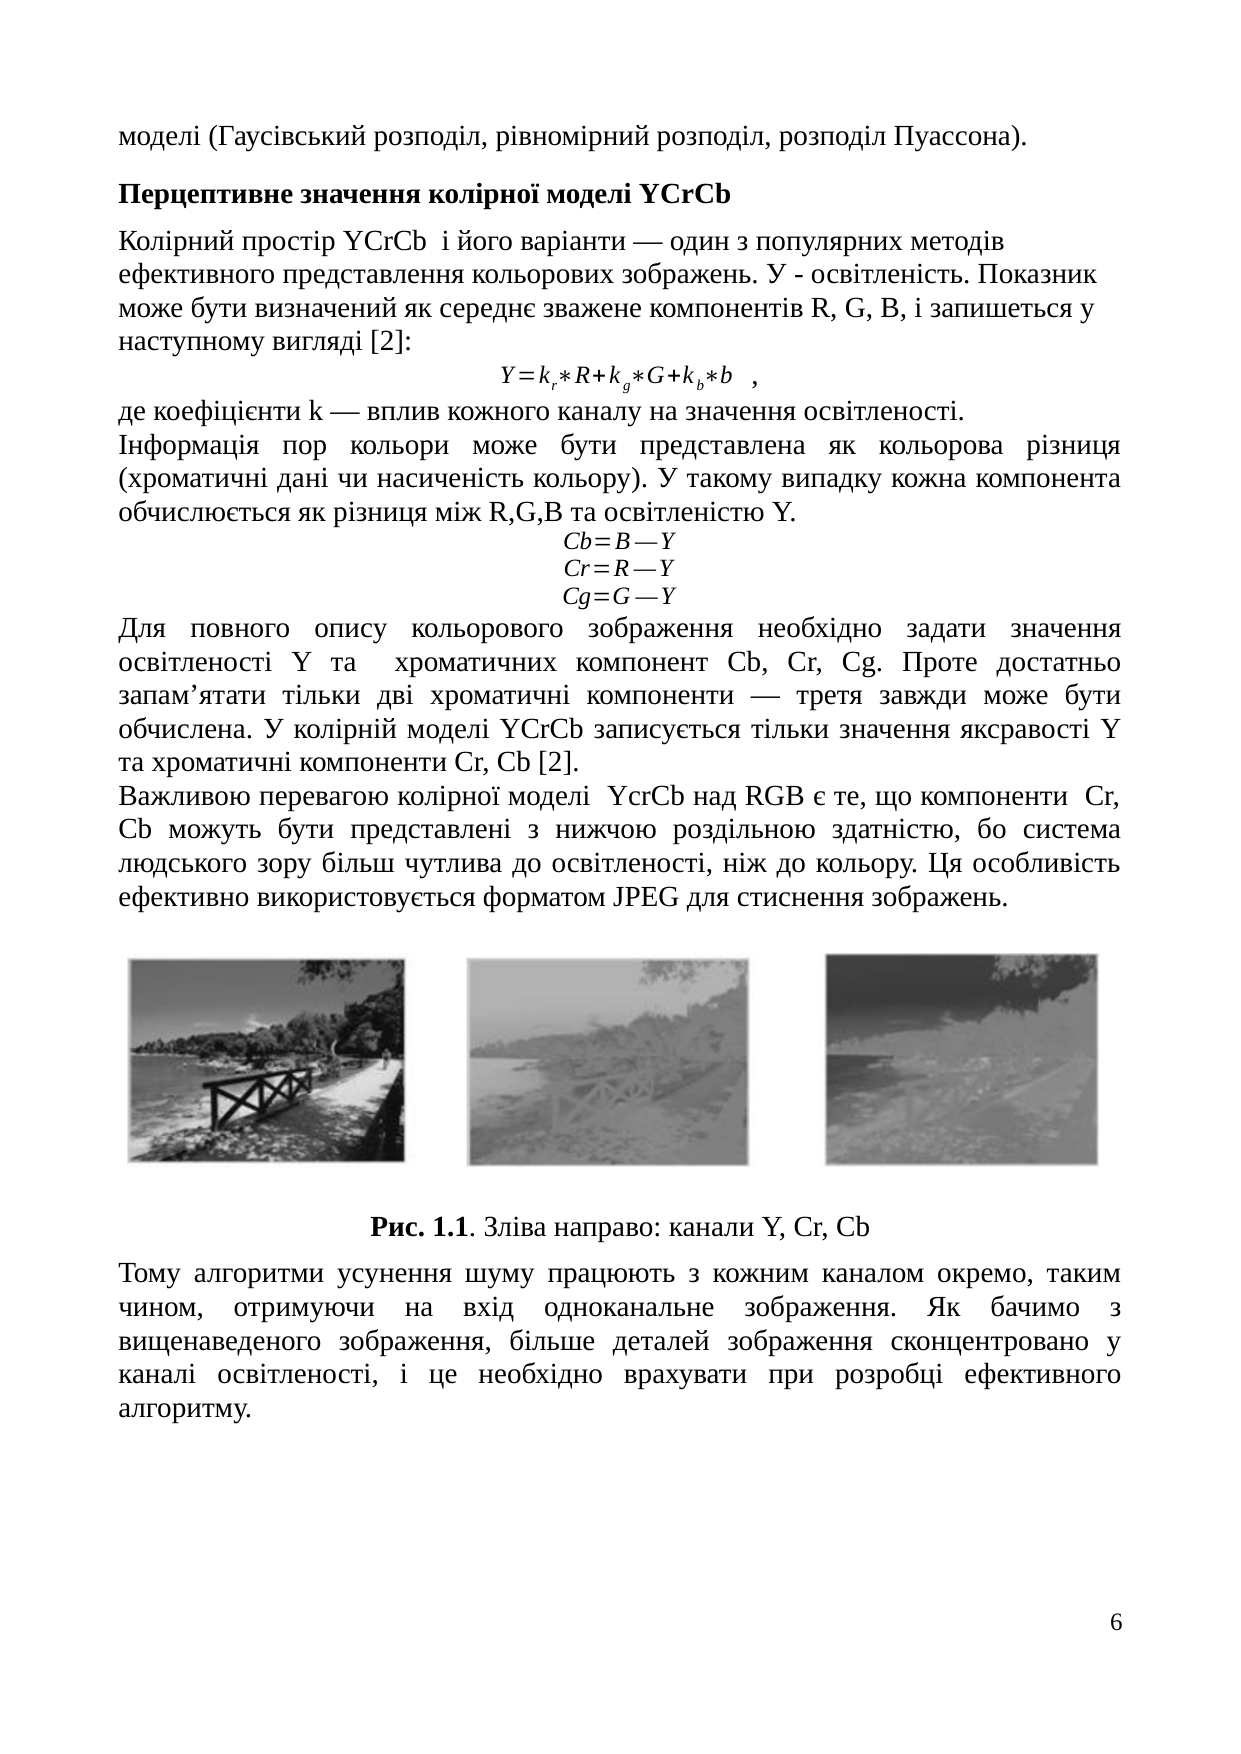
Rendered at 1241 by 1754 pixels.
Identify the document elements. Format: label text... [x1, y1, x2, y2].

picture [118, 945, 1123, 1176]
subtitle Перцептивне значення колірної моделі YСrCb [118, 177, 1122, 210]
text Важливою перевагою колірної моделі YсrCb над RGB є те, що компоненти Cr, Cb можуть бути представлені з нижчою роздільною здатністю, бо система людського зору більш чутлива до освітленості, ніж до кольору. Ця особливість ефективно використовується форматом JPEG для стиснення зображень. [118, 778, 1122, 912]
text де коефіцієнти k — вплив кожного каналу на значення освітленості. [118, 393, 1122, 427]
text Інформація пор кольори може бути представлена як кольорова різниця (хроматичні дані чи насиченість кольору). У такому випадку кожна компонента обчислюється як різниця між R,G,B та освітленістю Y. [118, 427, 1122, 527]
text Тому алгоритми усунення шуму працюють з кожним каналом окремо, таким чином, отримуючи на вхід одноканальне зображення. Як бачимо з вищенаведеного зображення, більше деталей зображення сконцентровано у каналі освітленості, і це необхідно врахувати при розробці ефективного алгоритму. [118, 1256, 1122, 1423]
text , [118, 357, 1122, 393]
text Рис. 1.1. Зліва направо: канали Y, Cr, Cb [118, 1209, 1122, 1243]
text Для повного опису кольорового зображення необхідно задати значення освітленості Y та хроматичних компонент Cb, Cr, Cg. Проте достатньо запам’ятати тільки дві хроматичні компоненти — третя завжди може бути обчислена. У колірній моделі YСrCb записується тільки значення яксравості Y та хроматичні компоненти Cr, Cb [2]. [118, 610, 1122, 778]
text моделі (Гаусівський розподіл, рівномірний розподіл, розподіл Пуассона). [118, 118, 1122, 152]
text Колірний простір YCrCb і його варіанти — один з популярних методів ефективного представлення кольорових зображень. У - освітленість. Показник може бути визначений як середнє зважене компонентів R, G, B, і запишеться у наступному вигляді [2]: [118, 223, 1122, 357]
